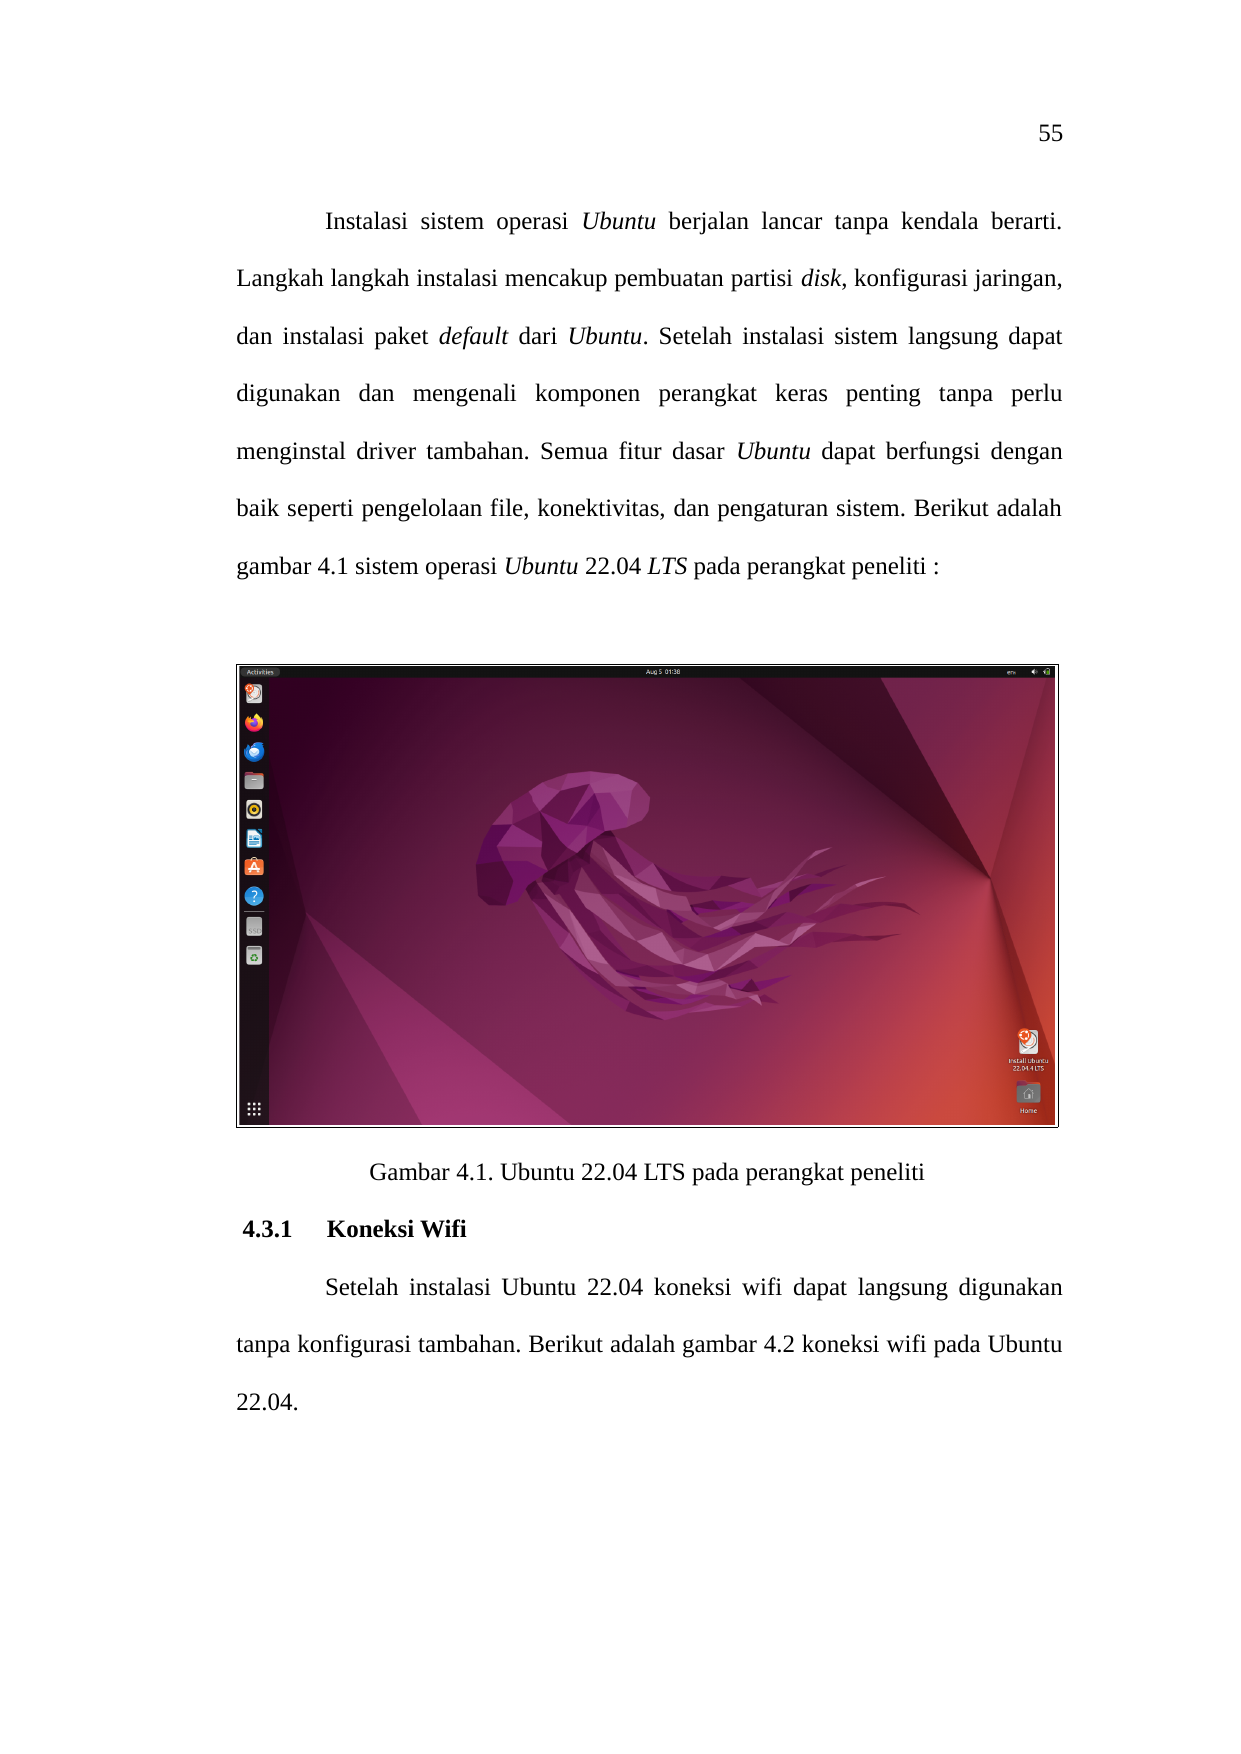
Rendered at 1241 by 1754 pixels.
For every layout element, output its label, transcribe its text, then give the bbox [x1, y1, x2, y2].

text Instalasi sistem operasi Ubuntu berjalan lancar tanpa kendala berarti. Langkah langkah instalasi mencakup pembuatan partisi disk, konfigurasi jaringan, dan instalasi paket default dari Ubuntu. Setelah instalasi sistem langsung dapat digunakan dan mengenali komponen perangkat keras penting tanpa perlu menginstal driver tambahan. Semua fitur dasar Ubuntu dapat berfungsi dengan baik seperti pengelolaan file, konektivitas, dan pengaturan sistem. Berikut adalah gambar 4.1 sistem operasi Ubuntu 22.04 LTS pada perangkat peneliti : [236, 206, 1063, 580]
text [237, 665, 1058, 1127]
text Gambar 4.1. Ubuntu 22.04 LTS pada perangkat peneliti [236, 1128, 1058, 1185]
subtitle Koneksi Wifi [236, 1214, 1063, 1243]
text Setelah instalasi Ubuntu 22.04 koneksi wifi dapat langsung digunakan tanpa konfigurasi tambahan. Berikut adalah gambar 4.2 koneksi wifi pada Ubuntu 22.04. [236, 1272, 1063, 1415]
